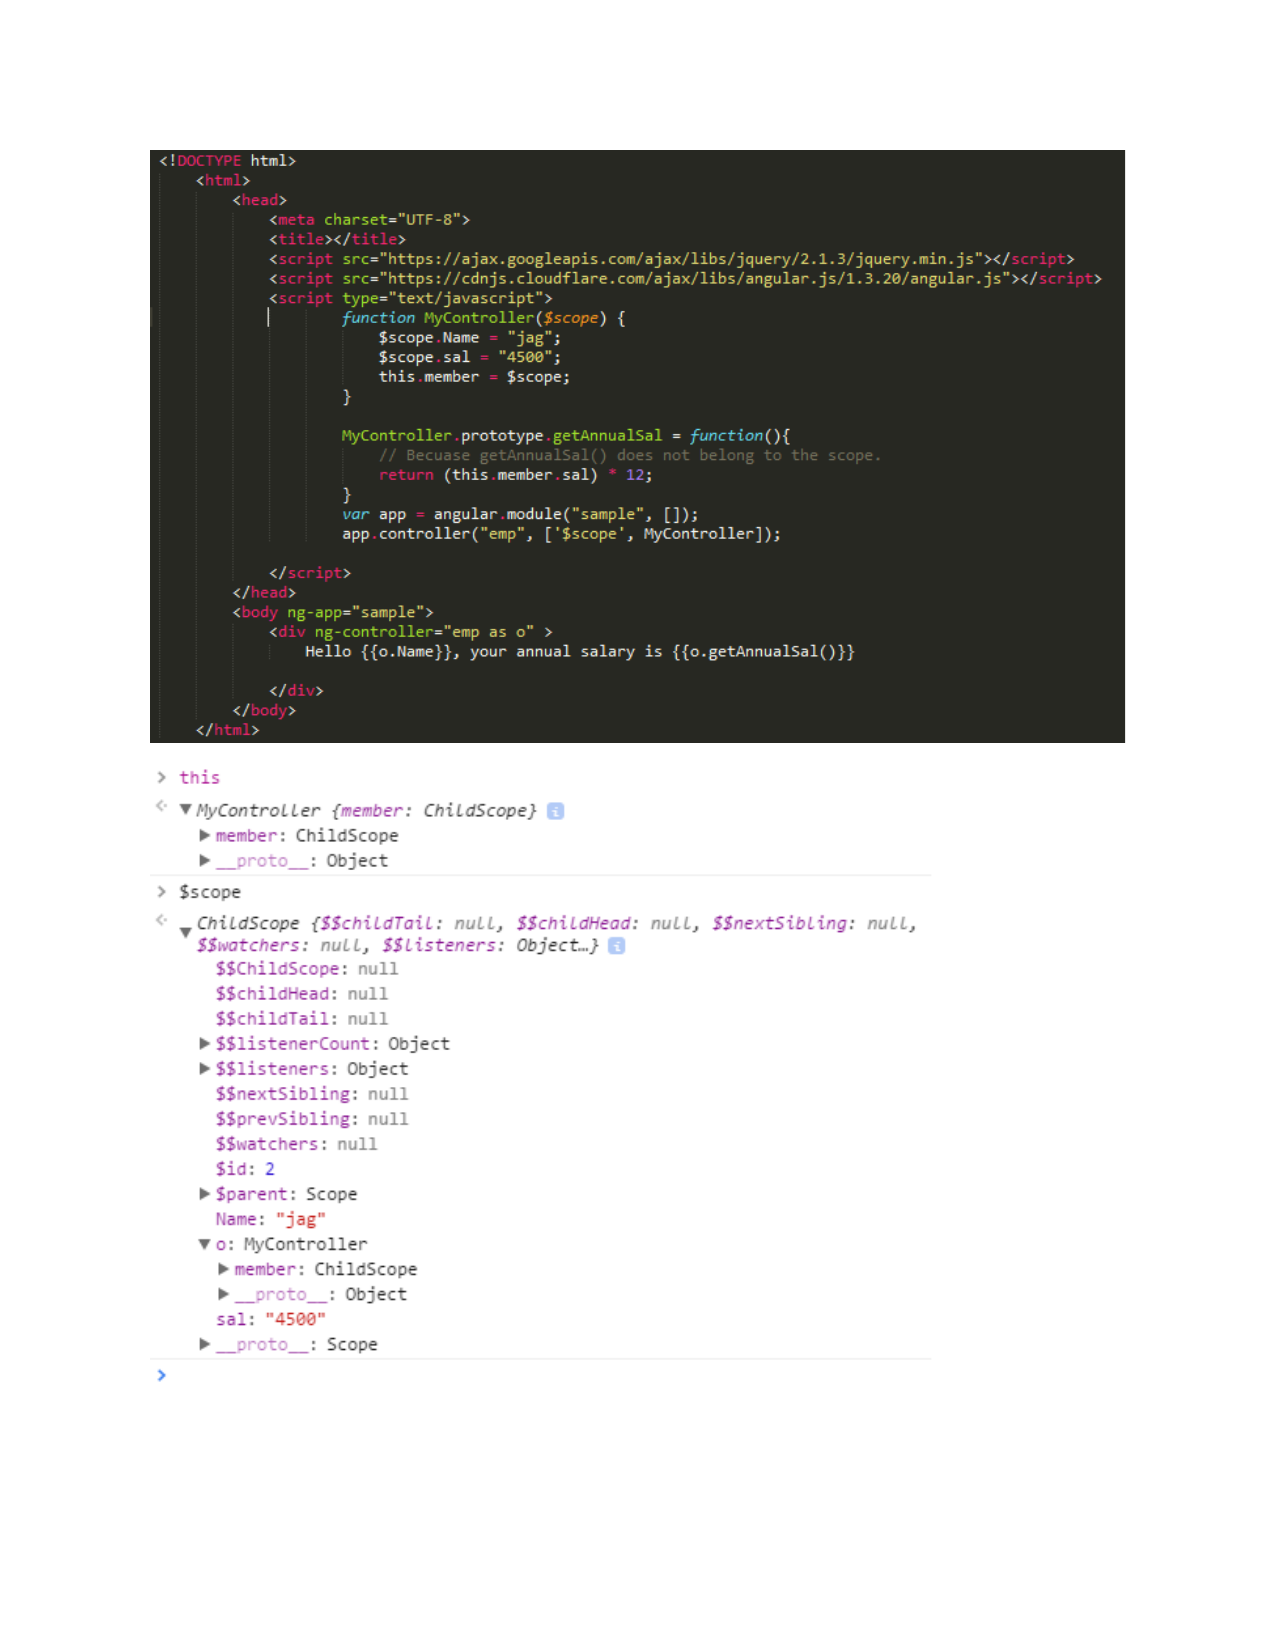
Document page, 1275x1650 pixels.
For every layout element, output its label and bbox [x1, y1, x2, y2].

picture [150, 762, 932, 1385]
picture [150, 150, 1125, 743]
